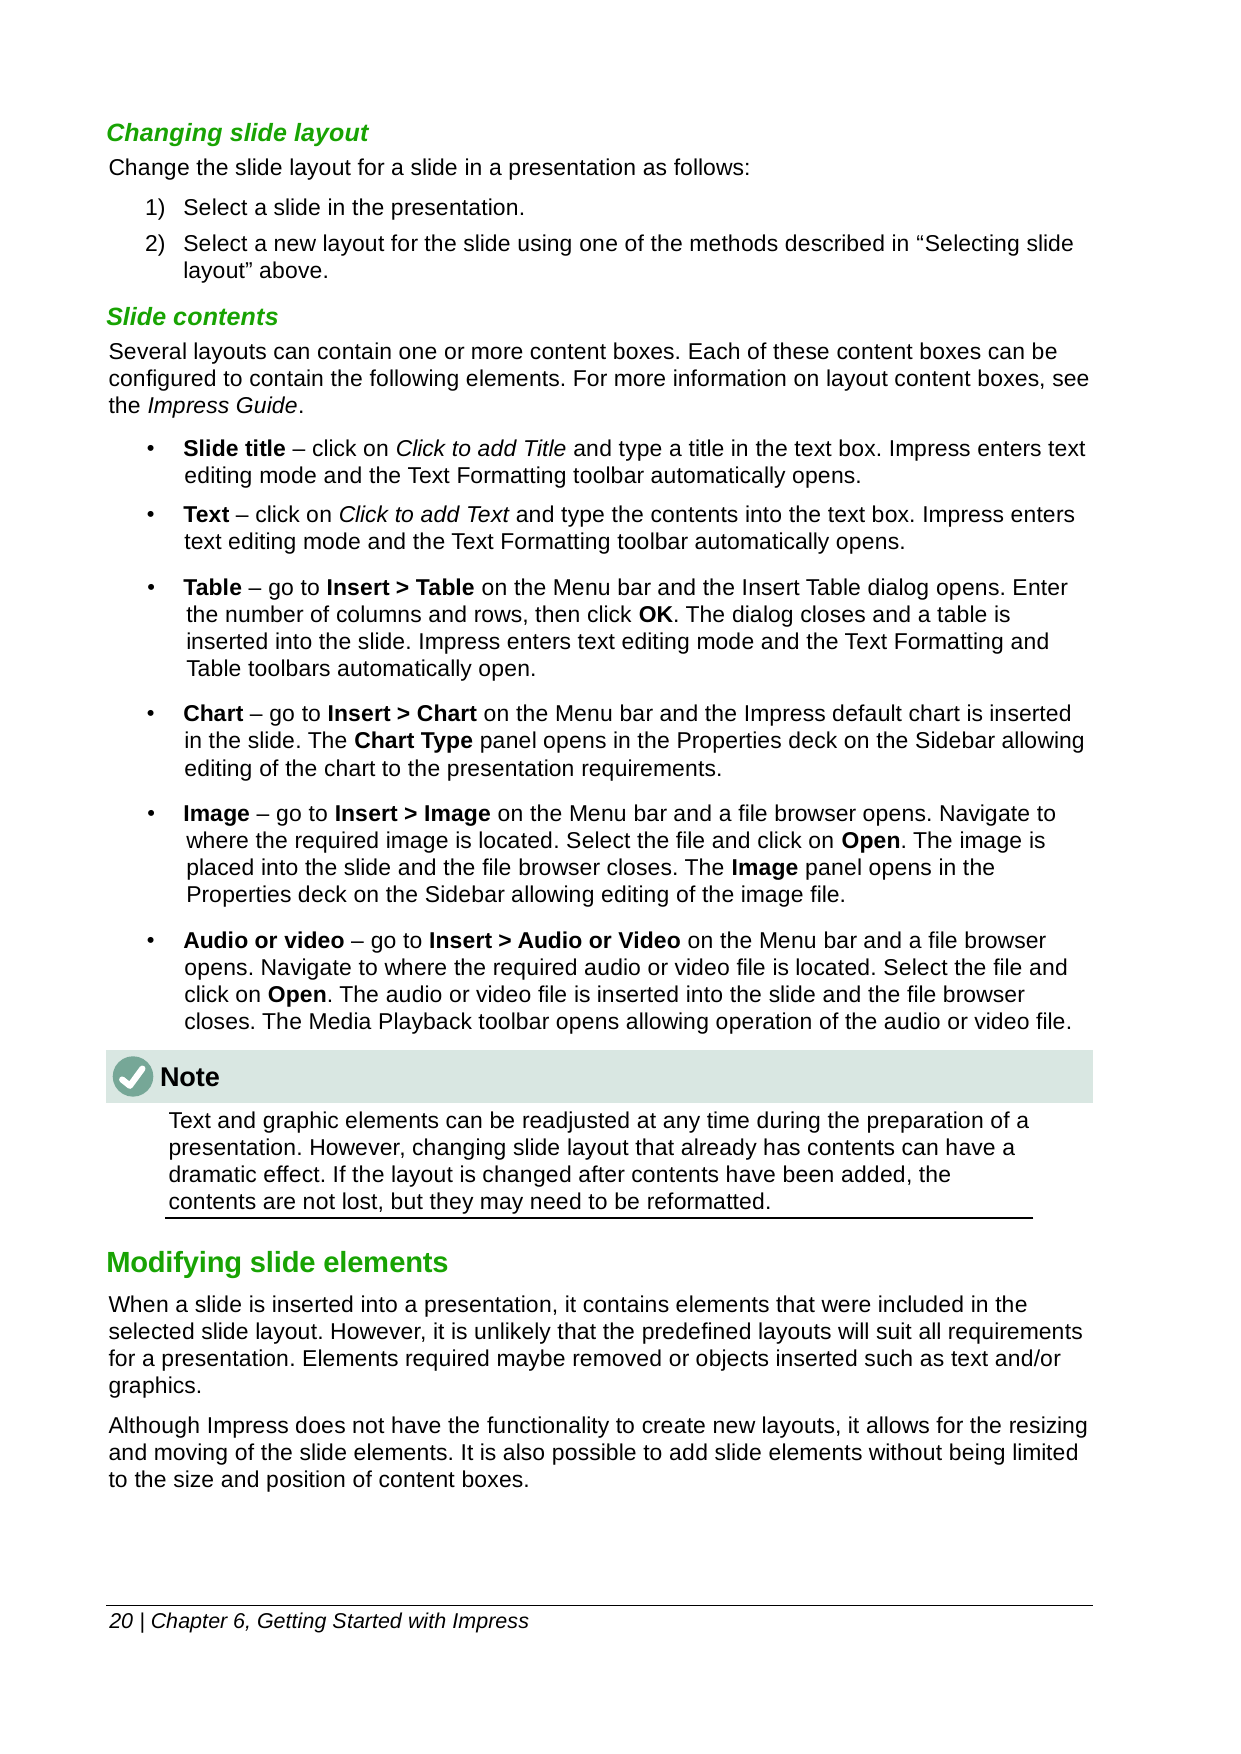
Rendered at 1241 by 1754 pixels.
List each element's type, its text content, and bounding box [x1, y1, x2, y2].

list Select a slide in the presentation. [165, 193, 1093, 220]
list Image – go to Insert > Image on the Menu bar and a file browser opens. Navigate to where the required image is located. Select the file and click on Open. The image is placed into the slide and the file browser closes. The Image panel opens in the Properties deck on the Sidebar allowing editing of the image file. [144, 796, 1093, 911]
subtitle Slide contents [106, 302, 1093, 331]
text Change the slide layout for a slide in a presentation as follows: [108, 153, 1093, 181]
list Text – click on Click to add Text and type the contents into the text box. Impress enters text editing mode and the Text Formatting toolbar automatically opens. [144, 498, 1093, 558]
list Slide title – click on Click to add Title and type a title in the text box. Impress enters text editing mode and the Text Formatting toolbar automatically opens. [144, 431, 1093, 488]
list Table – go to Insert > Table on the Menu bar and the Insert Table dialog opens. Enter the number of columns and rows, then click OK. The dialog closes and a table is inserted into the slide. Impress enters text editing mode and the Text Formatting and Table toolbars automatically open. [144, 570, 1093, 684]
list Select a new layout for the slide using one of the methods described in “Selecting slide layout” above. [165, 229, 1093, 283]
subtitle Note [106, 1050, 1093, 1103]
list Chart – go to Insert > Chart on the Menu bar and the Impress default chart is inserted in the slide. The Chart Type panel opens in the Properties deck on the Sidebar allowing editing of the chart to the presentation requirements. [144, 697, 1093, 784]
text Text and graphic elements can be readjusted at any time during the preparation of a presentation. However, changing slide layout that already has contents can have a dramatic effect. If the layout is changed after contents have been added, the contents are not lost, but they may need to be reformatted. [165, 1103, 1033, 1217]
subtitle Modifying slide elements [106, 1244, 1093, 1278]
subtitle Changing slide layout [106, 118, 1093, 147]
text When a slide is inserted into a presentation, it contains elements that were included in the selected slide layout. However, it is unlikely that the predefined layouts will suit all requirements for a presentation. Elements required maybe removed or objects inserted such as text and/or graphics. [108, 1291, 1093, 1399]
text Although Impress does not have the functionality to create new layouts, it allows for the resizing and moving of the slide elements. It is also possible to add slide elements without being limited to the size and position of content boxes. [108, 1411, 1093, 1493]
list Audio or video – go to Insert > Audio or Video on the Menu bar and a file browser opens. Navigate to where the required audio or video file is located. Select the file and click on Open. The audio or video file is inserted into the slide and the file browser closes. The Media Playback toolbar opens allowing operation of the audio or video file. [144, 923, 1093, 1037]
text Several layouts can contain one or more content boxes. Each of these content boxes can be configured to contain the following elements. For more information on layout content boxes, see the Impress Guide. [108, 337, 1093, 418]
